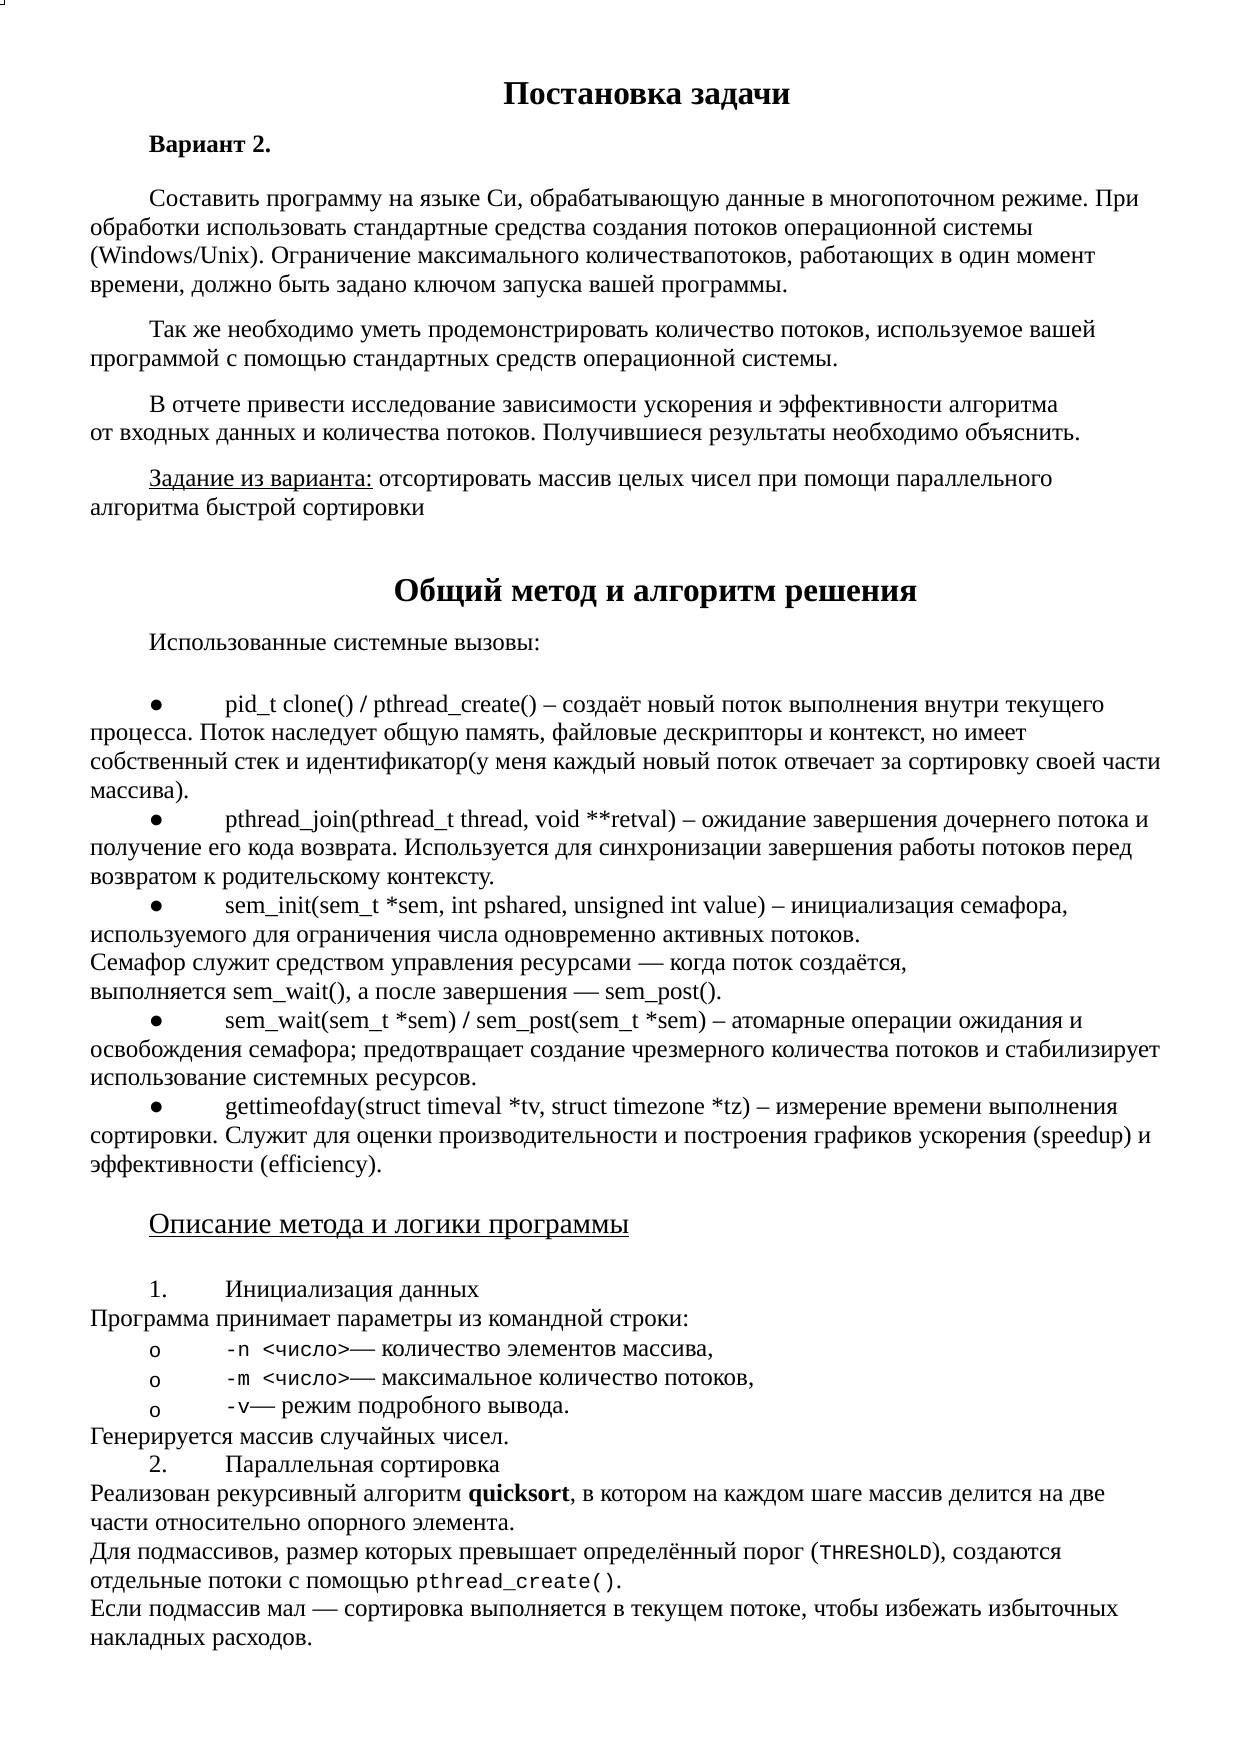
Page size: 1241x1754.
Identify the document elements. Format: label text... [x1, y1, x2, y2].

text Инициализация данных [225, 1276, 504, 1303]
text Реализован рекурсивный алгоритм quicksort, в котором на каждом шаге массив делится на две [90, 1479, 1148, 1507]
text pthread_join(pthread_t thread, void **retval) – ожидание завершения дочернего потока и [225, 805, 1176, 833]
text Программа принимает параметры из командной строки: [90, 1304, 716, 1332]
text Вариант 2. [149, 131, 296, 158]
text Описание метода и логики программы [149, 1208, 654, 1240]
text Семафор служит средством управления ресурсами — когда поток создаётся, [90, 949, 935, 976]
text алгоритма быстрой сортировки [90, 493, 1079, 521]
text . [161, 1276, 192, 1303]
text освобождения семафора; предотвращает создание чрезмерного количества потоков и стабилизирует [90, 1035, 1188, 1063]
text от входных данных и количества потоков. Получившиеся результаты необходимо объяснить. [90, 419, 1115, 446]
text ● [149, 891, 189, 919]
text накладных расходов. [90, 1623, 1148, 1651]
text Составить программу на языке Си, обрабатывающую данные в многопоточном режиме. При [149, 184, 1166, 212]
text sem_init(sem_t *sem, int pshared, unsigned int value) – инициализация семафора, [225, 891, 1092, 919]
text части относительно опорного элемента. [90, 1508, 1148, 1536]
text . [161, 1451, 192, 1478]
text В отчете привести исследование зависимости ускорения и эффективности алгоритма [149, 390, 1115, 418]
text массива). [90, 776, 1189, 804]
text времени, должно быть задано ключом запуска вашей программы. [90, 270, 1166, 298]
text 2 [149, 1451, 161, 1478]
text pid_t clone() / pthread_create() – создаёт новый поток выполнения внутри текущего [225, 690, 1130, 718]
text 1 [149, 1276, 161, 1303]
text ● [149, 690, 189, 718]
text Генерируется массив случайных чисел. [90, 1422, 536, 1450]
text эффективности (efficiency). [90, 1150, 1178, 1178]
text Так же необходимо уметь продемонстрировать количество потоков, используемое вашей [149, 316, 1129, 343]
text программой с помощью стандартных средств операционной системы. [90, 344, 1129, 372]
text Параллельная сортировка [225, 1451, 525, 1478]
text ● [149, 805, 189, 833]
text используемого для ограничения числа одновременно активных потоков. [90, 920, 935, 948]
text -v— режим подробного вывода. [225, 1392, 789, 1419]
text o [149, 1398, 186, 1422]
text использование системных ресурсов. [90, 1064, 1188, 1091]
text Если подмассив мал — сортировка выполняется в текущем потоке, чтобы избежать избыточных [90, 1595, 1148, 1622]
text обработки использовать стандартные средства создания потоков операционной системы [90, 213, 1166, 241]
text возвратом к родительскому контексту. [90, 862, 1163, 890]
text gettimeofday(struct timeval *tv, struct timezone *tz) – измерение времени выполнения [225, 1092, 1144, 1120]
text отдельные потоки с помощью pthread_create(). [90, 1566, 1148, 1594]
text (Windows/Unix). Ограничение максимального количествапотоков, работающих в один момент [90, 242, 1166, 269]
text sem_wait(sem_t *sem) / sem_post(sem_t *sem) – атомарные операции ожидания и [225, 1006, 1109, 1034]
text Задание из варианта: отсортировать массив целых чисел при помощи параллельного [149, 464, 1079, 492]
text сортировки. Служит для оценки производительности и построения графиков ускорения (speedup) и [90, 1121, 1178, 1149]
text ● [149, 1092, 189, 1120]
text собственный стек и идентификатор(у меня каждый новый поток отвечает за сортировку своей части [90, 747, 1189, 775]
text -m <число>— максимальное количество потоков, [225, 1363, 789, 1391]
text получение его кода возврата. Используется для синхронизации завершения работы потоков перед [90, 834, 1163, 861]
text o [149, 1339, 186, 1363]
text o [149, 1369, 186, 1392]
text ● [149, 1006, 189, 1034]
text Постановка задачи [503, 75, 818, 111]
text Общий метод и алгоритм решения [393, 572, 944, 609]
text Для подмассивов, размер которых превышает определённый порог (THRESHOLD), создаются [90, 1538, 1148, 1565]
text процесса. Поток наследует общую память, файловые дескрипторы и контекст, но имеет [90, 719, 1189, 746]
text Использованные системные вызовы: [149, 628, 566, 656]
text -n <число>— количество элементов массива, [225, 1334, 789, 1362]
text выполняется sem_wait(), а после завершения — sem_post(). [90, 977, 935, 1005]
